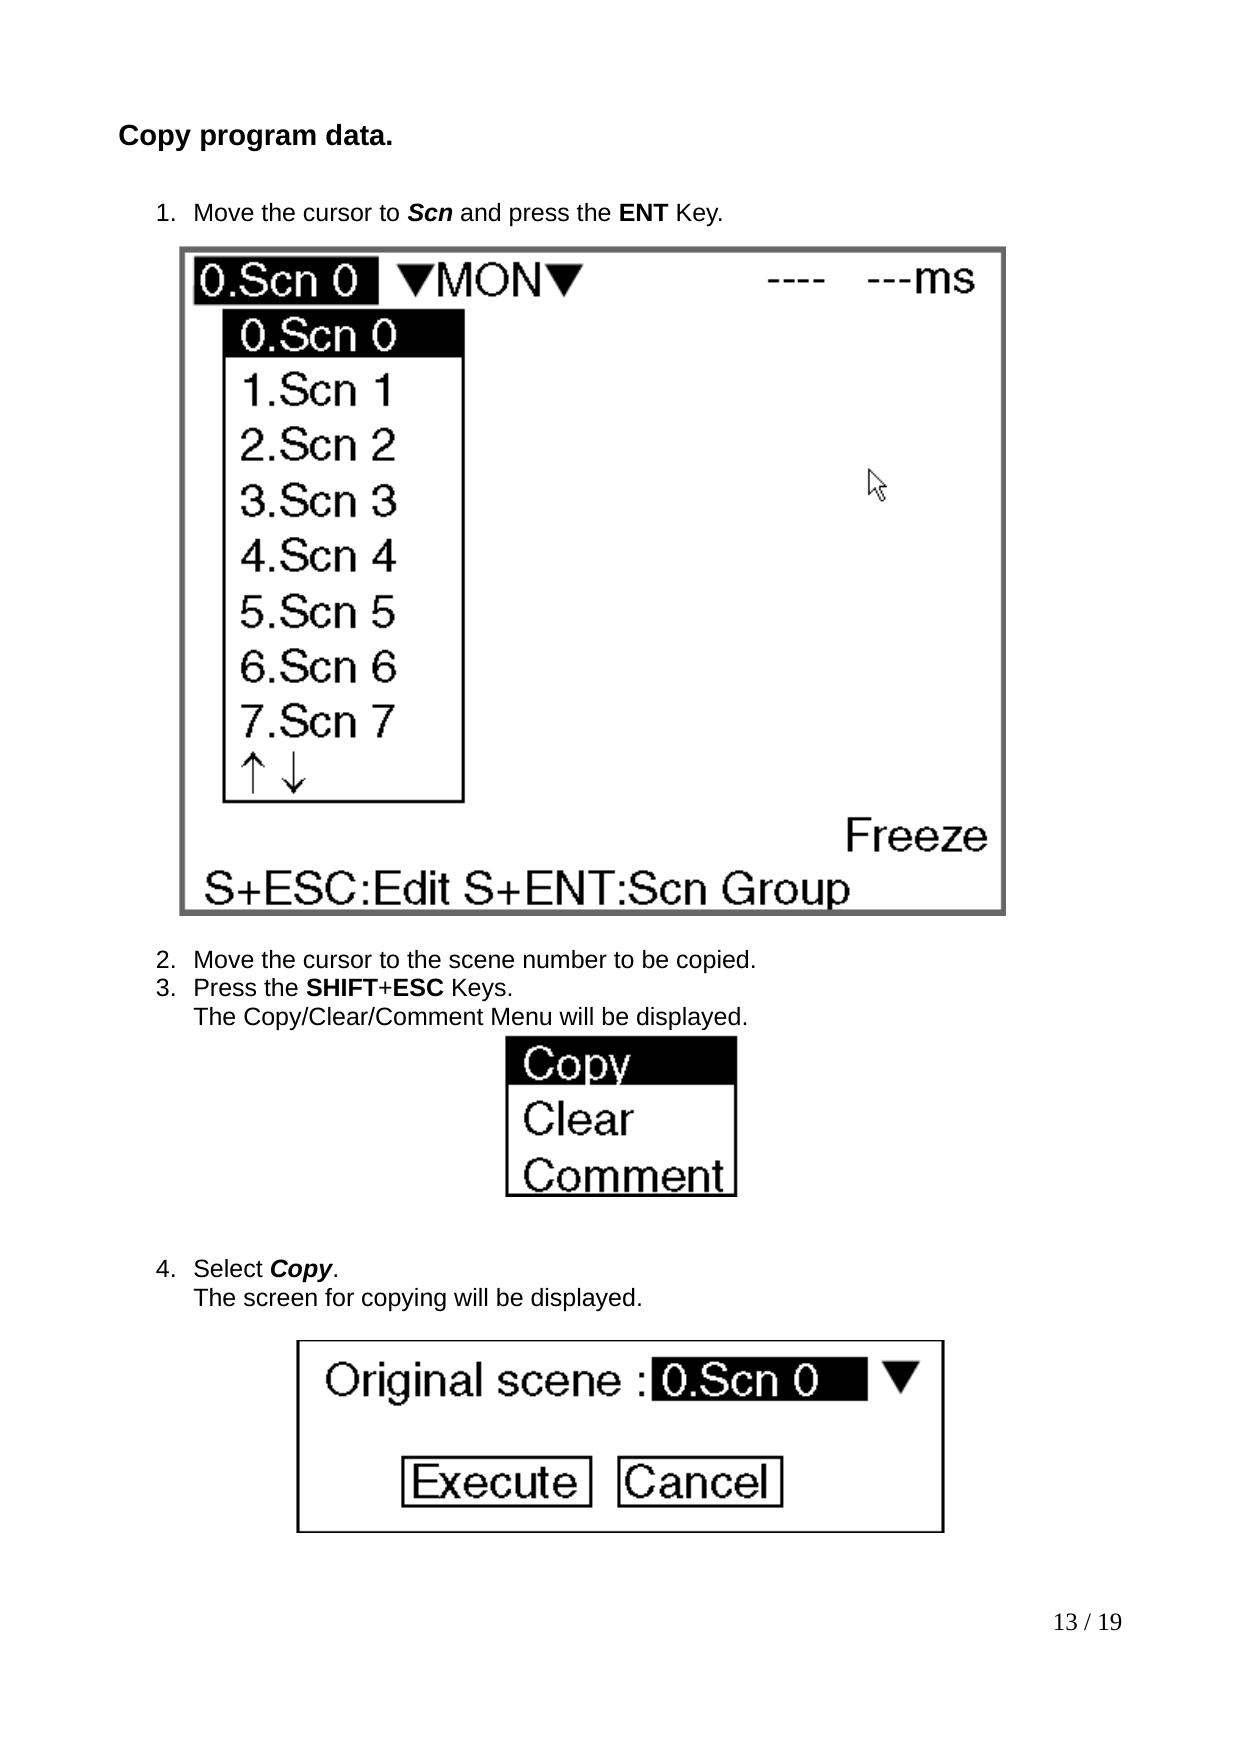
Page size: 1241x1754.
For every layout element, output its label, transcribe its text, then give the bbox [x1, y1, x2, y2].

list Move the cursor to Scn and press the ENT Key. [156, 198, 1122, 227]
subtitle Copy program data. [118, 118, 1122, 152]
list Move the cursor to the scene number to be copied. [156, 944, 1122, 973]
picture [501, 1030, 739, 1197]
list The Copy/Clear/Comment Menu will be displayed. [156, 1002, 1122, 1031]
list Select Copy. [156, 1254, 1122, 1283]
picture [292, 1340, 948, 1533]
list Press the SHIFT+ESC Keys. [156, 973, 1122, 1002]
list The screen for copying will be displayed. [156, 1283, 1122, 1311]
picture [179, 242, 1006, 916]
